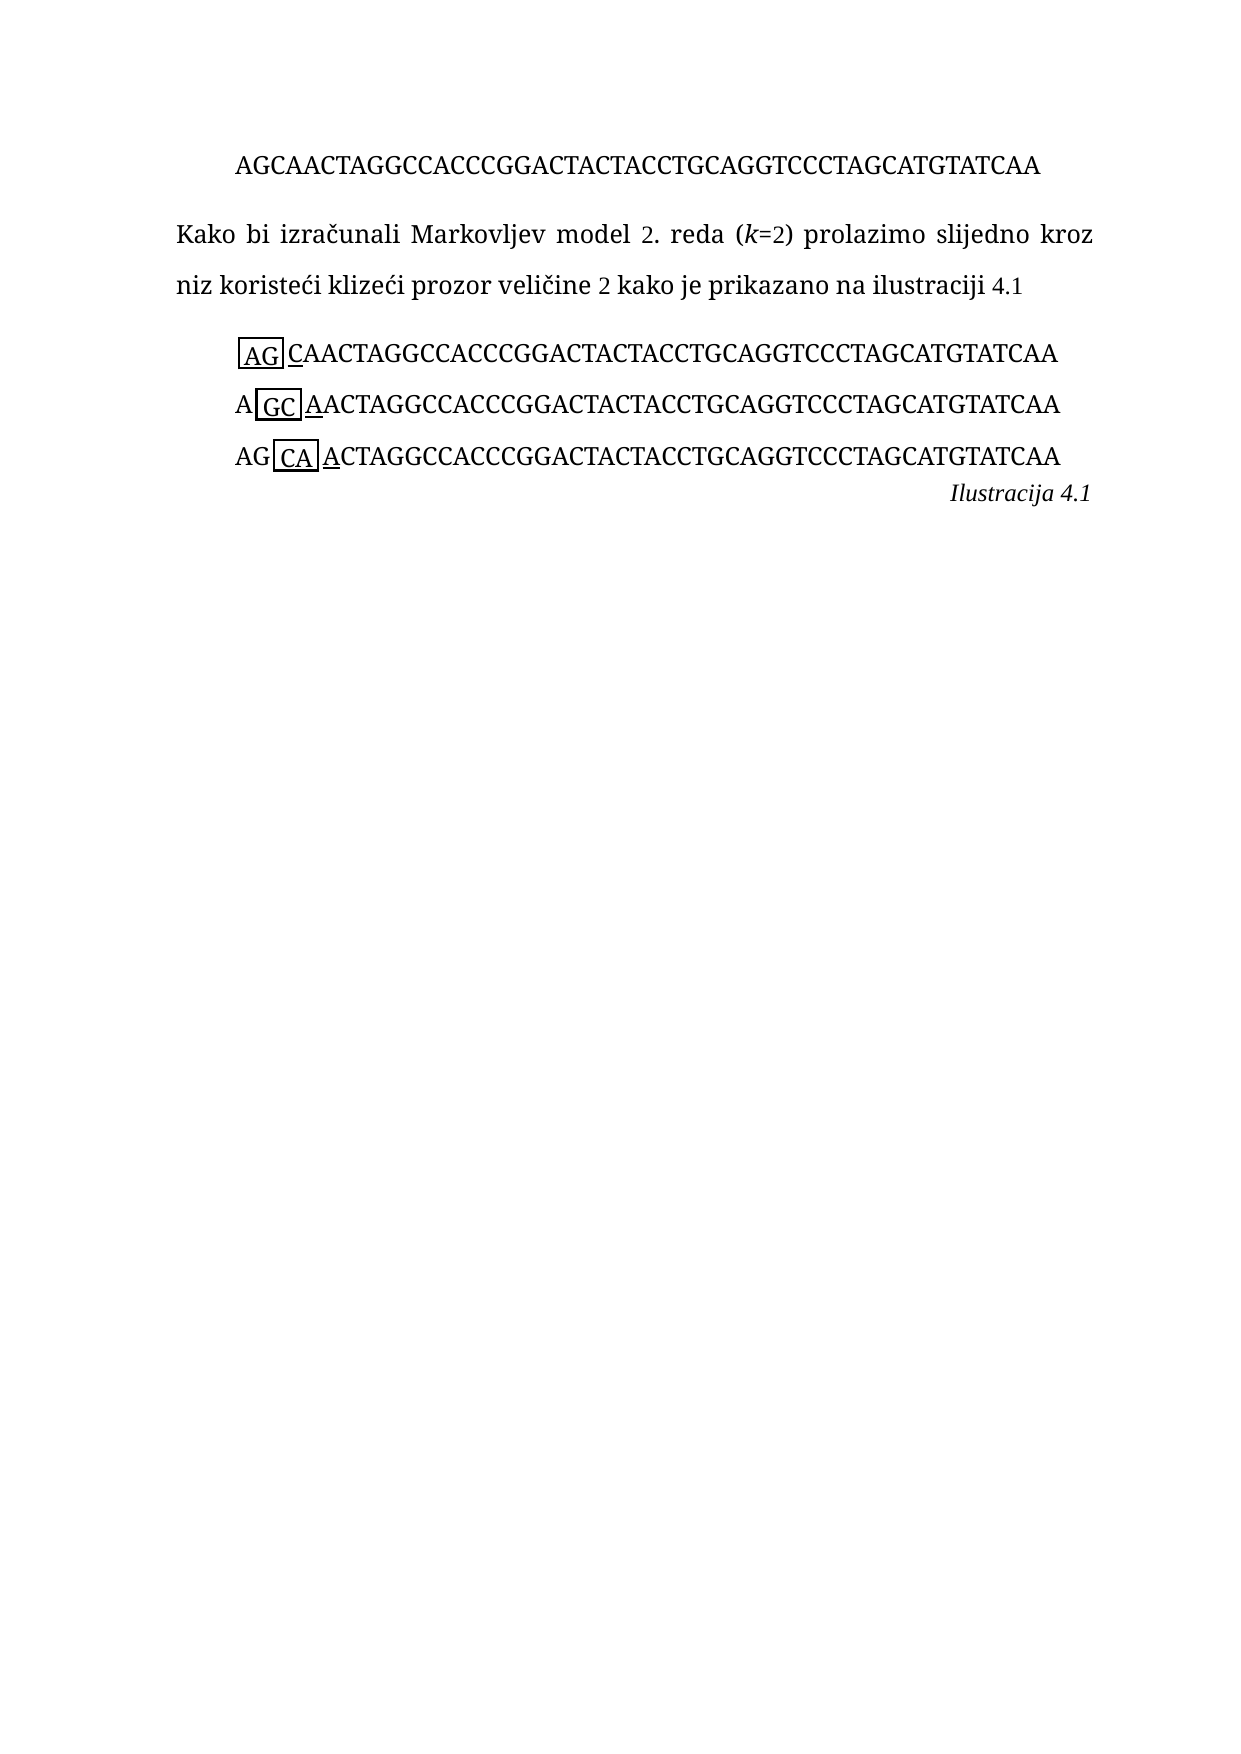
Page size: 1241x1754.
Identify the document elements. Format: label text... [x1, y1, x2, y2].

table_header CAACTAGGCCACCCGGACTACTACCTGCAGGTCCCTAGCATGTATCAA AAACTAGGCCACCCGGACTACTACCTGCAGGTCCCTAGCATGTATCAA AGACTAGGCCACCCGGACTACTACCTGCAGGTCCCTAGCATGTATCAA [176, 324, 1094, 472]
text AGCAACTAGGCCACCCGGACTACTACCTGCAGGTCCCTAGCATGTATCAA [235, 148, 1094, 182]
text Ilustracija 4.1 [176, 478, 1094, 507]
text Kako bi izračunali Markovljev model 2. reda (k=2) prolazimo slijedno kroz niz koristeći klizeći prozor veličine 2 kako je prikazano na ilustraciji 4.1 [176, 216, 1094, 301]
